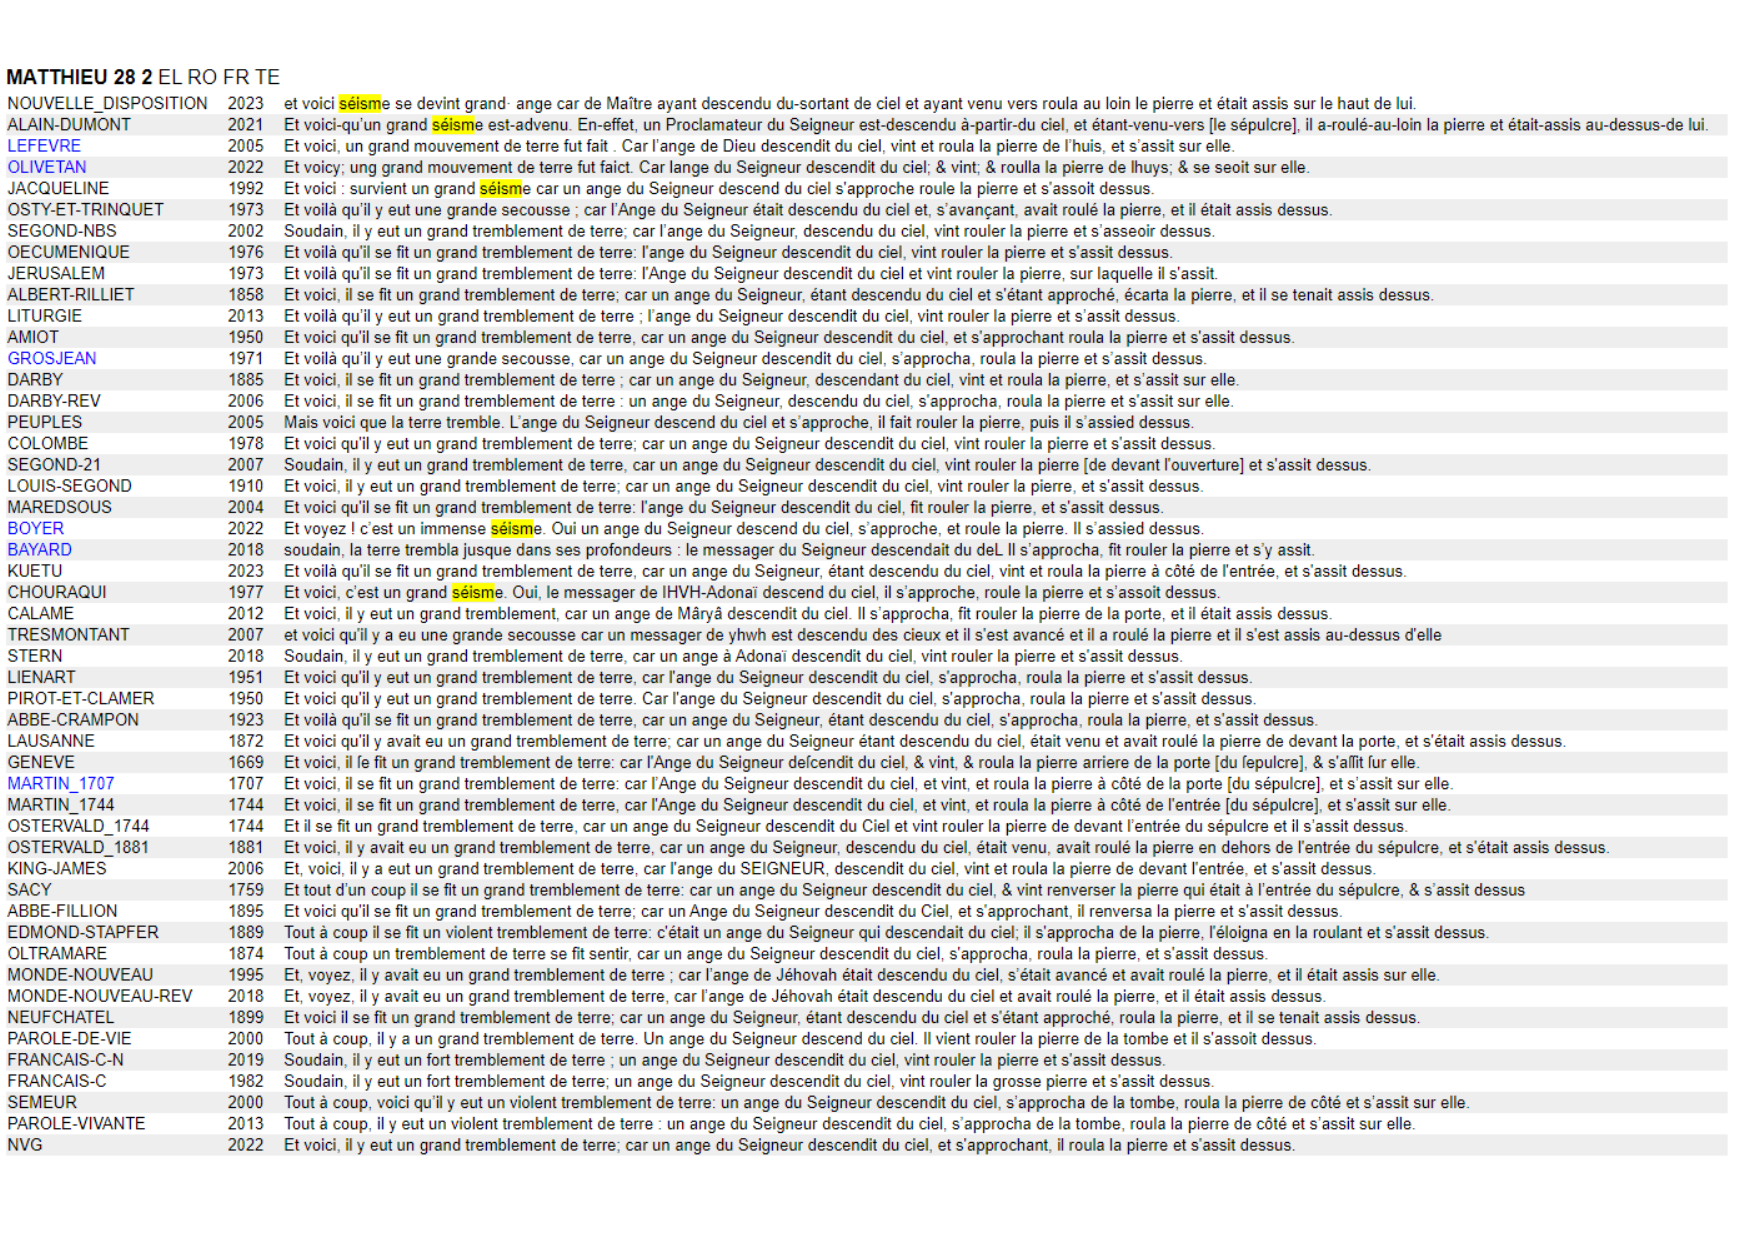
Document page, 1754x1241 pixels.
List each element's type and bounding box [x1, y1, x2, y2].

picture [0, 59, 1754, 1172]
